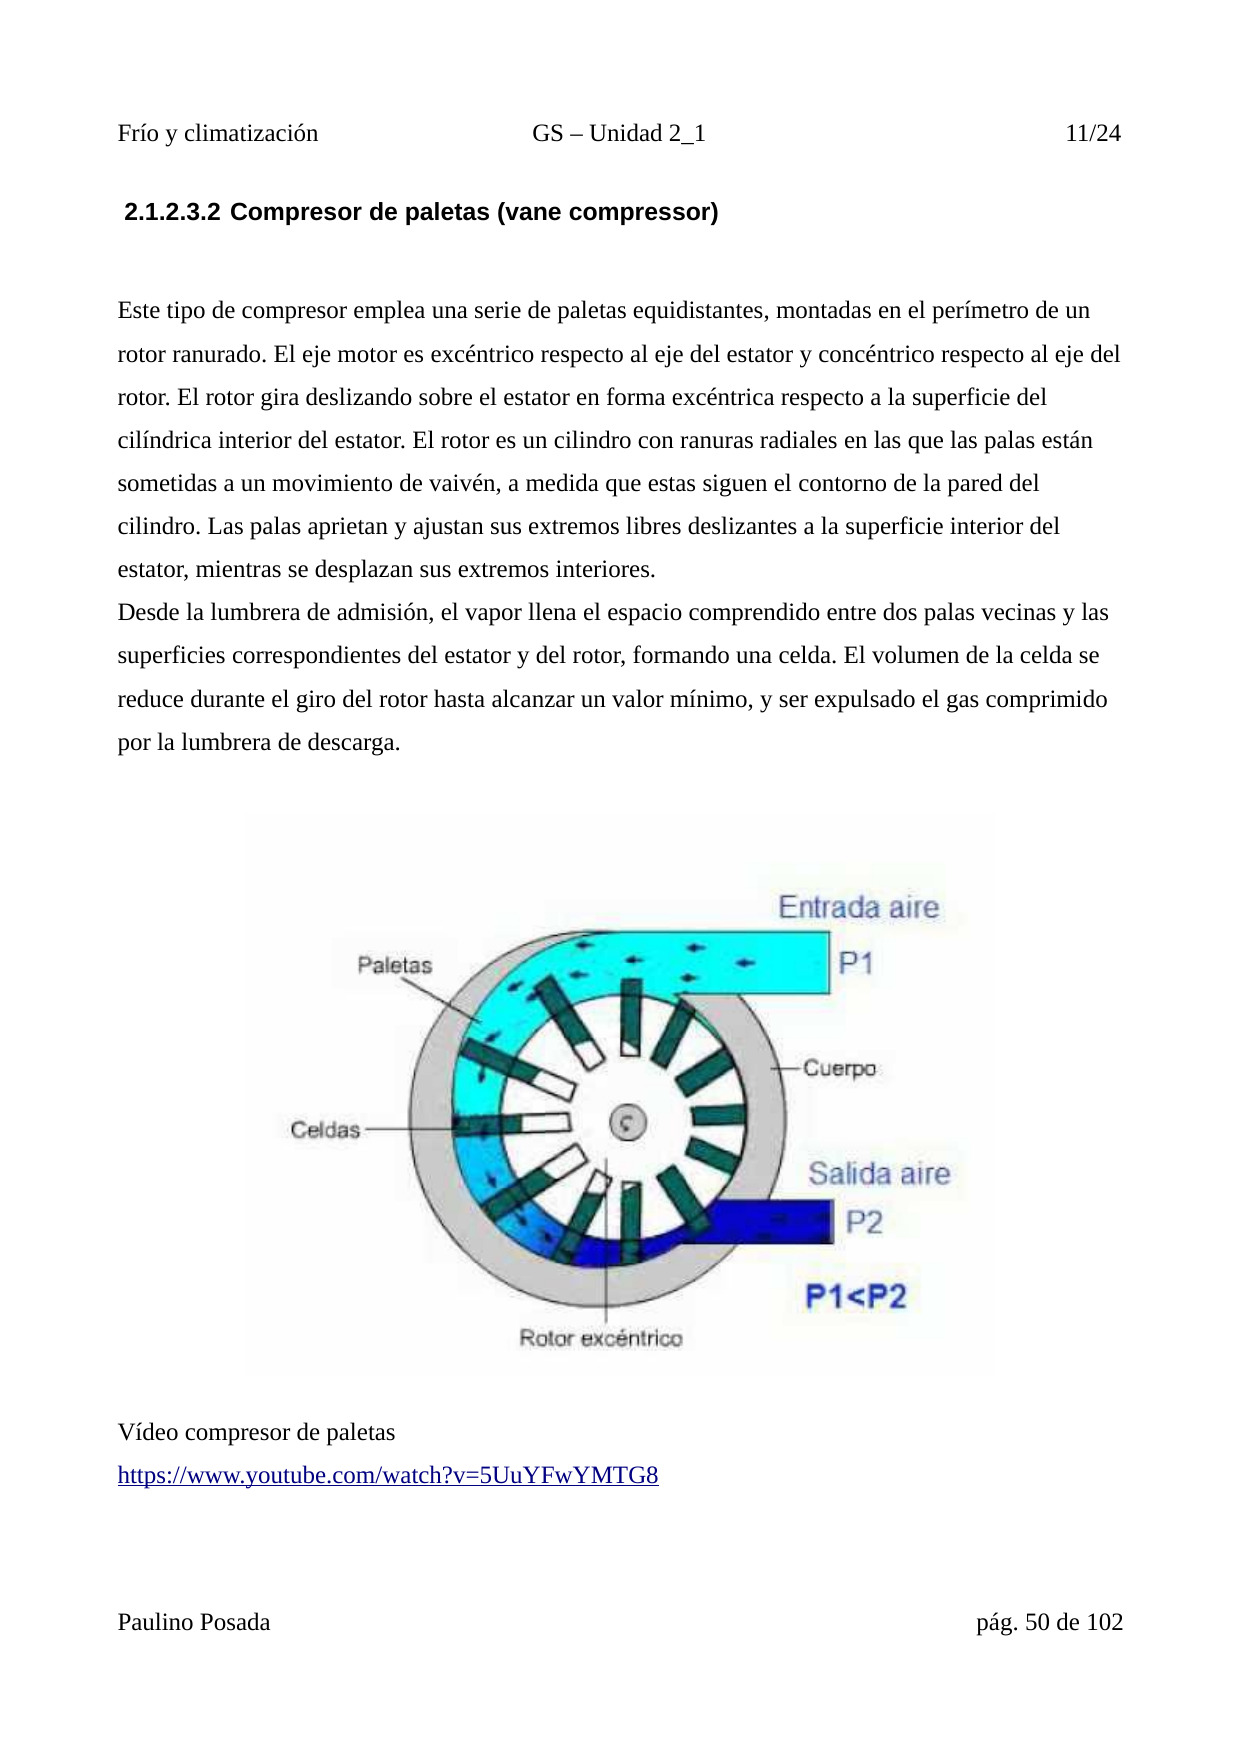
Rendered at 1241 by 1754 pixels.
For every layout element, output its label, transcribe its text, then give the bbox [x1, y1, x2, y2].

text https://www.youtube.com/watch?v=5UuYFwYMTG8 [117, 1460, 1123, 1489]
picture [245, 813, 996, 1376]
text Desde la lumbrera de admisión, el vapor llena el espacio comprendido entre dos palas vecinas y las superficies correspondientes del estator y del rotor, formando una celda. El volumen de la celda se reduce durante el giro del rotor hasta alcanzar un valor mínimo, y ser expulsado el gas comprimido por la lumbrera de descarga. [117, 597, 1123, 756]
text Vídeo compresor de paletas [117, 1417, 1123, 1446]
text Este tipo de compresor emplea una serie de paletas equidistantes, montadas en el perímetro de un rotor ranurado. El eje motor es excéntrico respecto al eje del estator y concéntrico respecto al eje del rotor. El rotor gira deslizando sobre el estator en forma excéntrica respecto a la superficie del cilíndrica interior del estator. El rotor es un cilindro con ranuras radiales en las que las palas están sometidas a un movimiento de vaivén, a medida que estas siguen el contorno de la pared del cilindro. Las palas aprietan y ajustan sus extremos libres deslizantes a la superficie interior del estator, mientras se desplazan sus extremos interiores. [117, 296, 1123, 583]
subtitle Compresor de paletas (vane compressor) [117, 197, 1123, 226]
